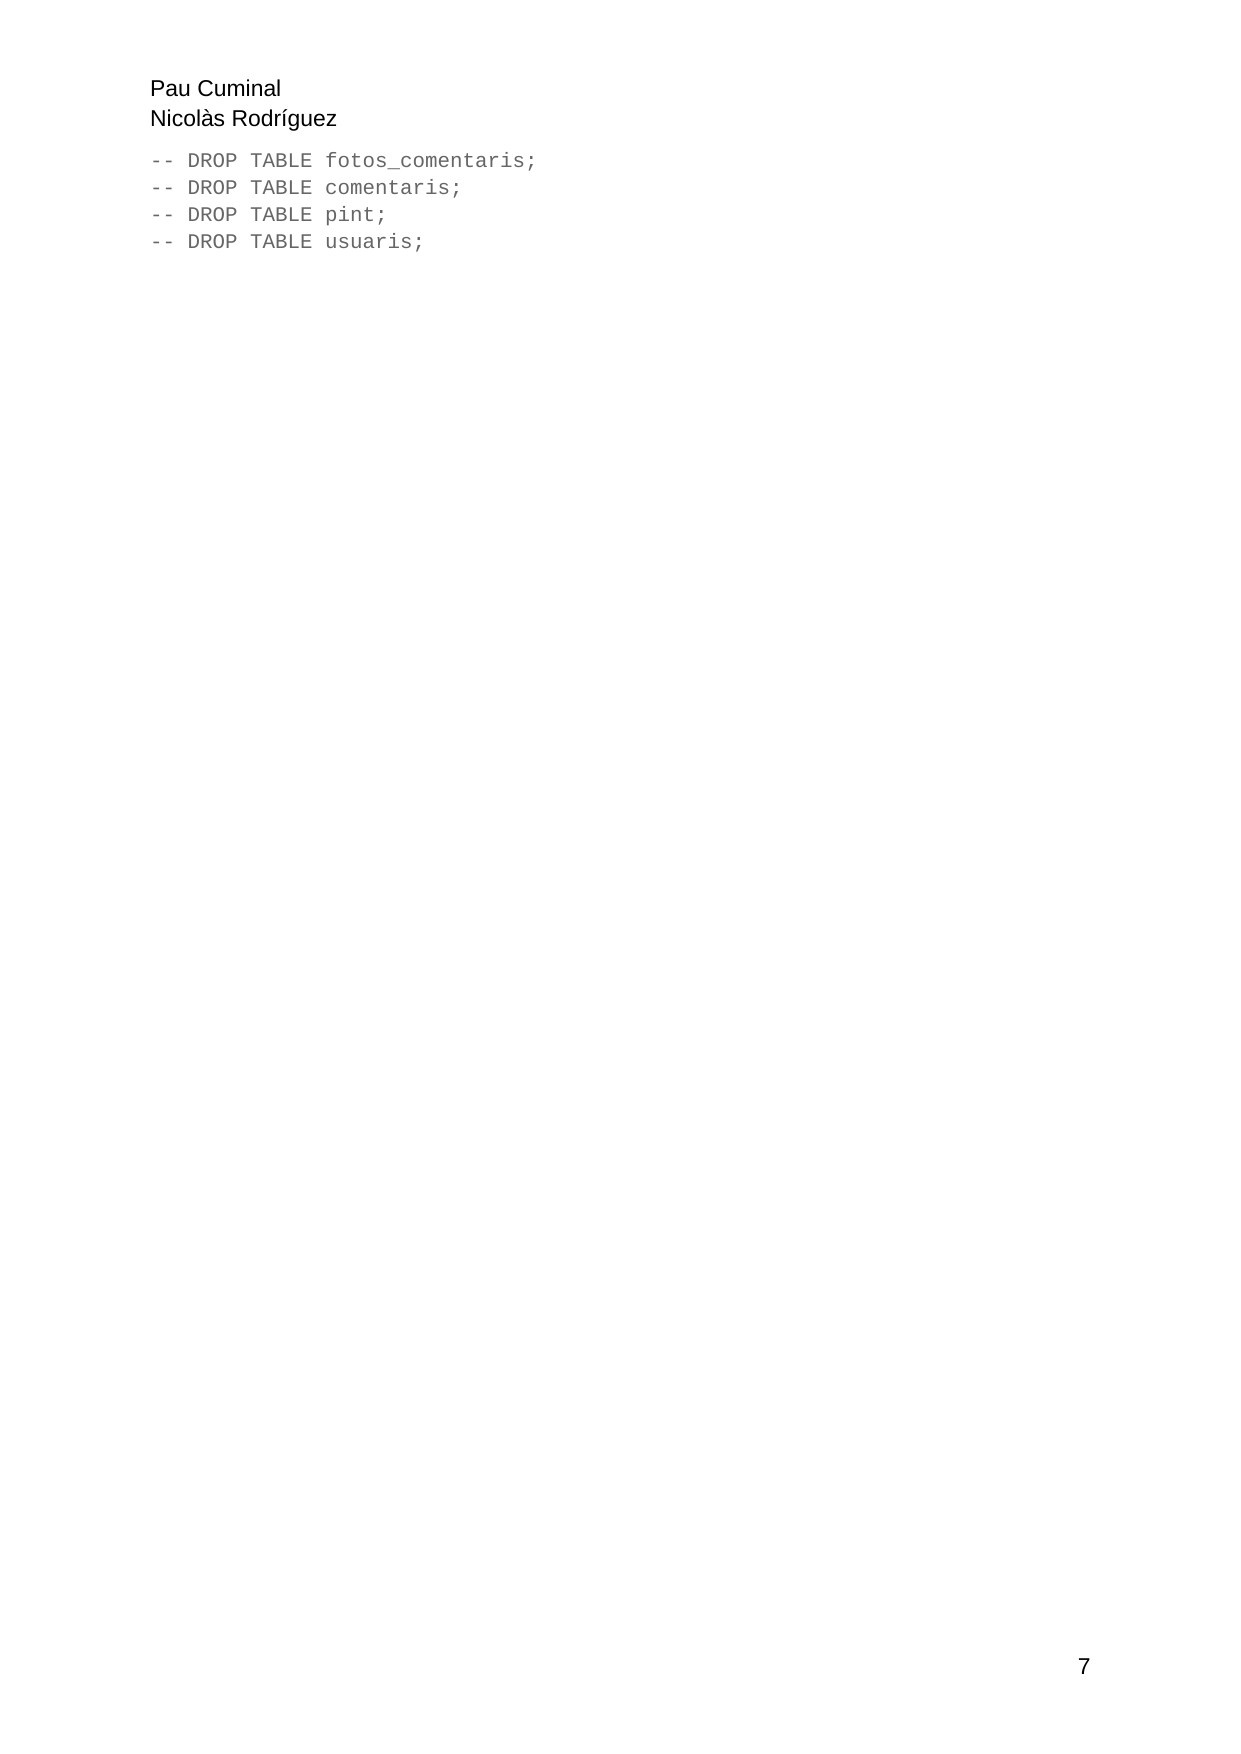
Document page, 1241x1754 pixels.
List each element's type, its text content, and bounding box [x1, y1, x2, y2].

text -- DROP TABLE pint; [150, 204, 1090, 228]
text -- DROP TABLE fotos_comentaris; [150, 150, 1090, 174]
text -- DROP TABLE usuaris; [150, 232, 1090, 255]
text -- DROP TABLE comentaris; [150, 177, 1090, 201]
